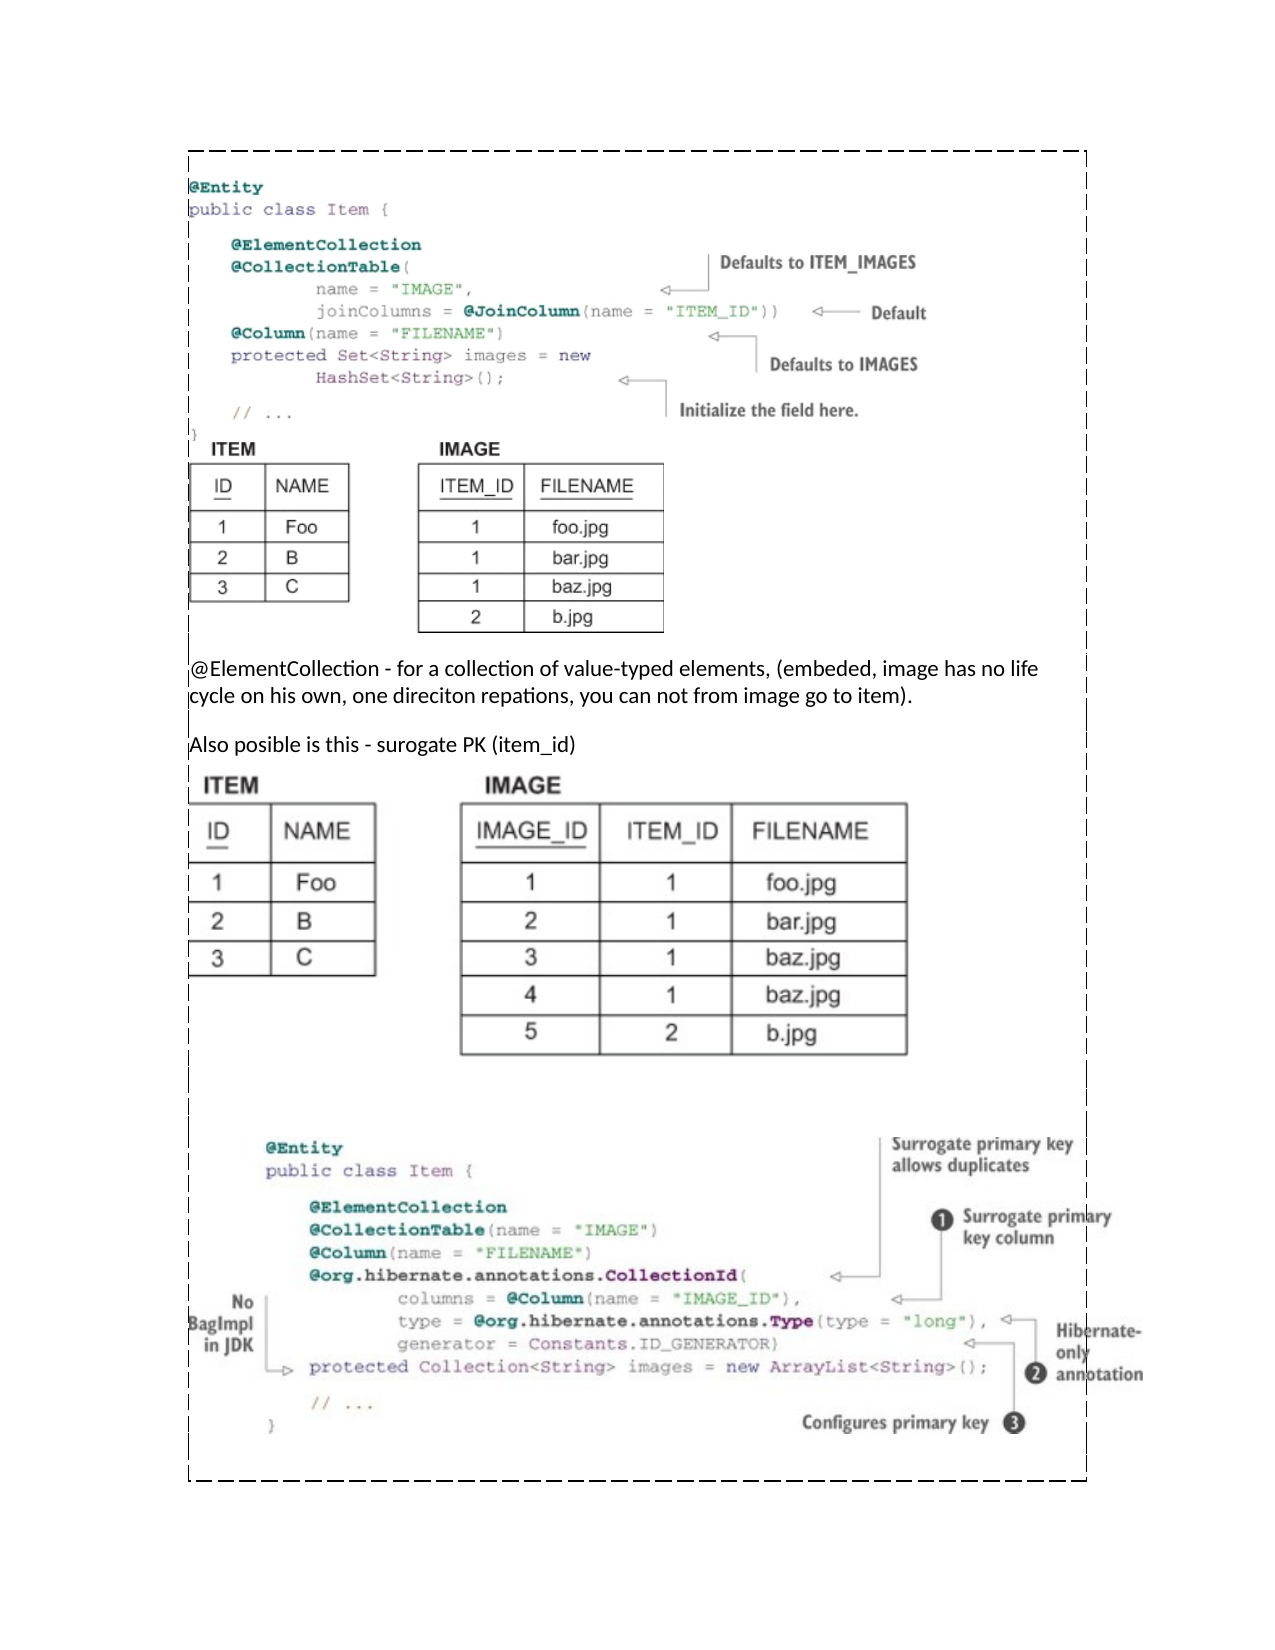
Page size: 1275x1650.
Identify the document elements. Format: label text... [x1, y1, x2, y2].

text Also posible is this - surogate PK (item_id) [187, 729, 1087, 1067]
text @ElementCollection - for a collection of value-typed elements, (embeded, image has no life cycle on his own, one direciton repations, you can not from image go to item). [187, 652, 1087, 710]
